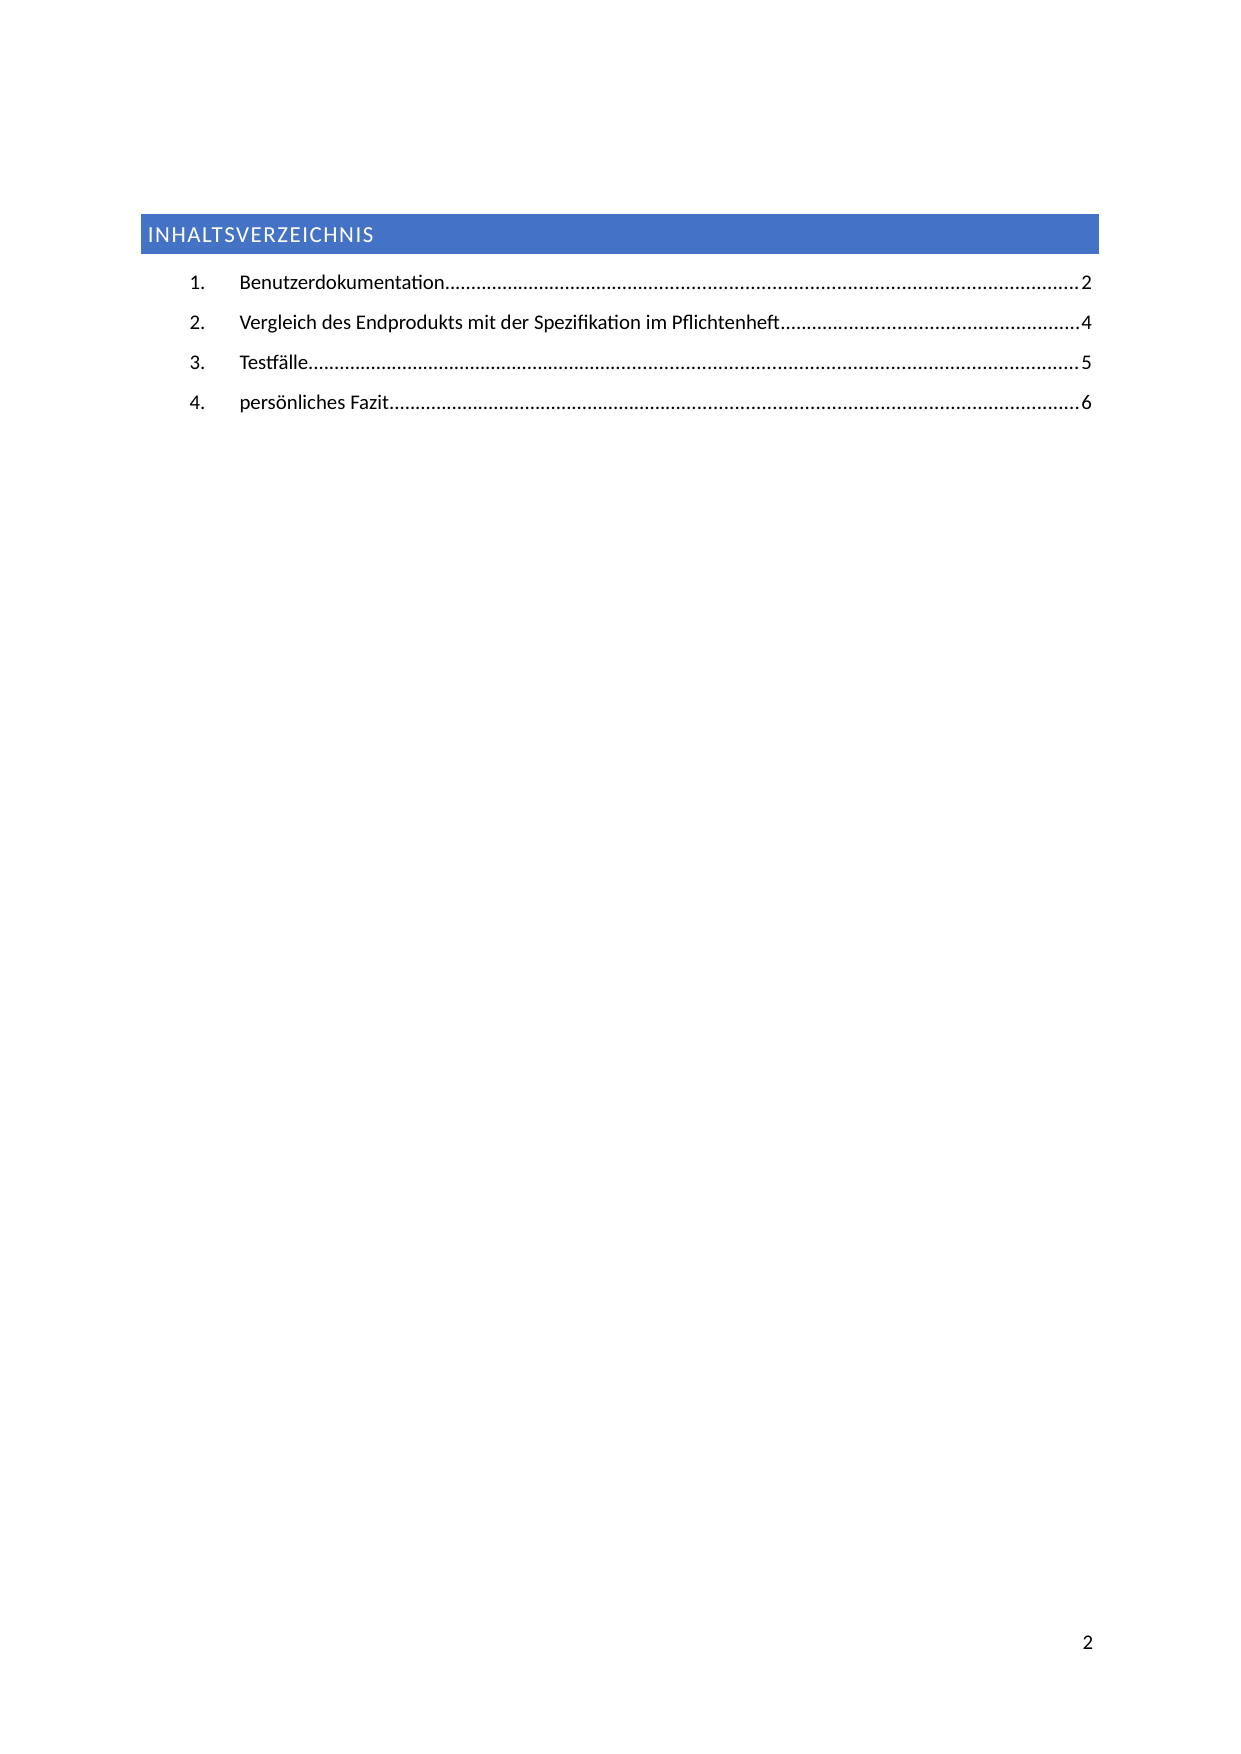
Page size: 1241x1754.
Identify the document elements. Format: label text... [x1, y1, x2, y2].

text 4. persönliches Fazit 6 [189, 389, 1093, 414]
text 1. Benutzerdokumentation 2 [189, 269, 1093, 294]
text 2. Vergleich des Endprodukts mit der Spezifikation im Pflichtenheft 4 [189, 309, 1093, 334]
subtitle Inhaltsverzeichnis [148, 220, 1093, 248]
text 3. Testfälle 5 [189, 349, 1093, 374]
